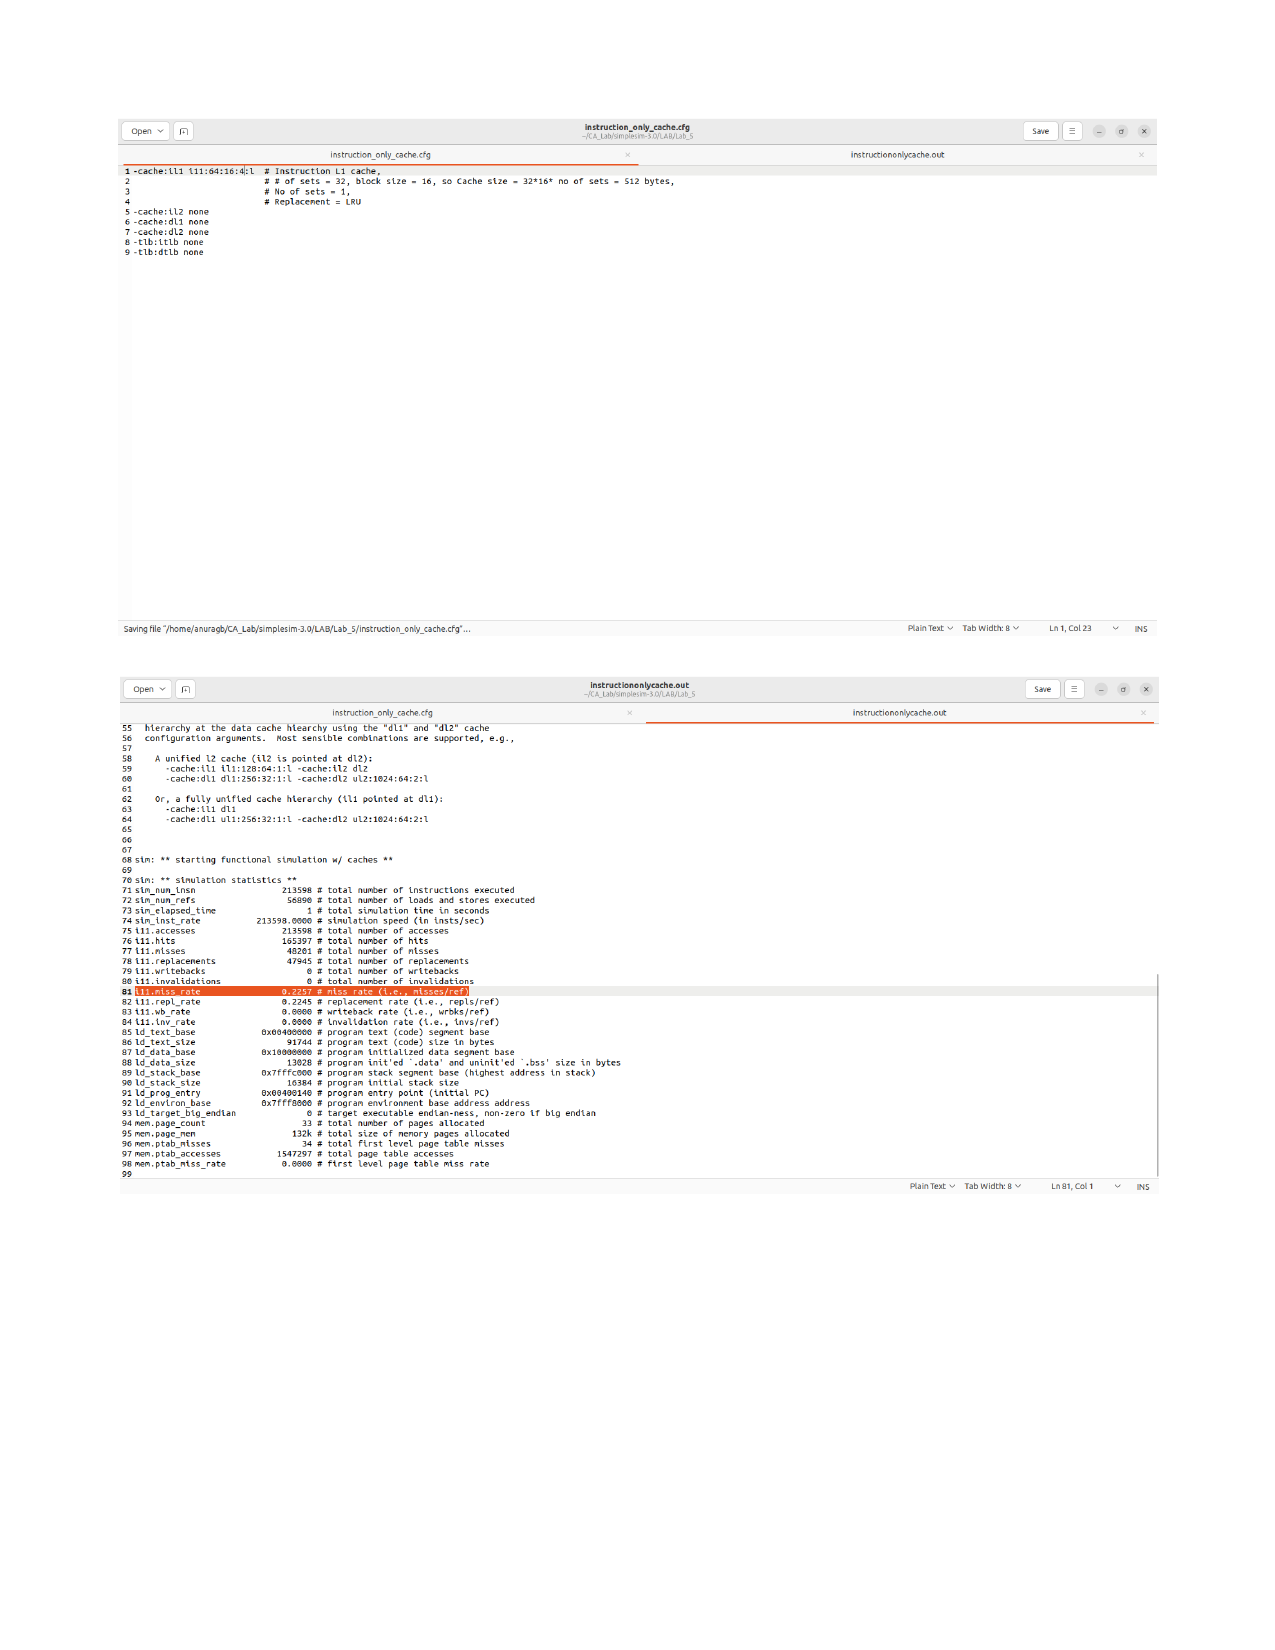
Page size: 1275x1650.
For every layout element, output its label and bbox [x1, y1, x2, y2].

picture [118, 118, 1157, 636]
picture [120, 676, 1159, 1194]
